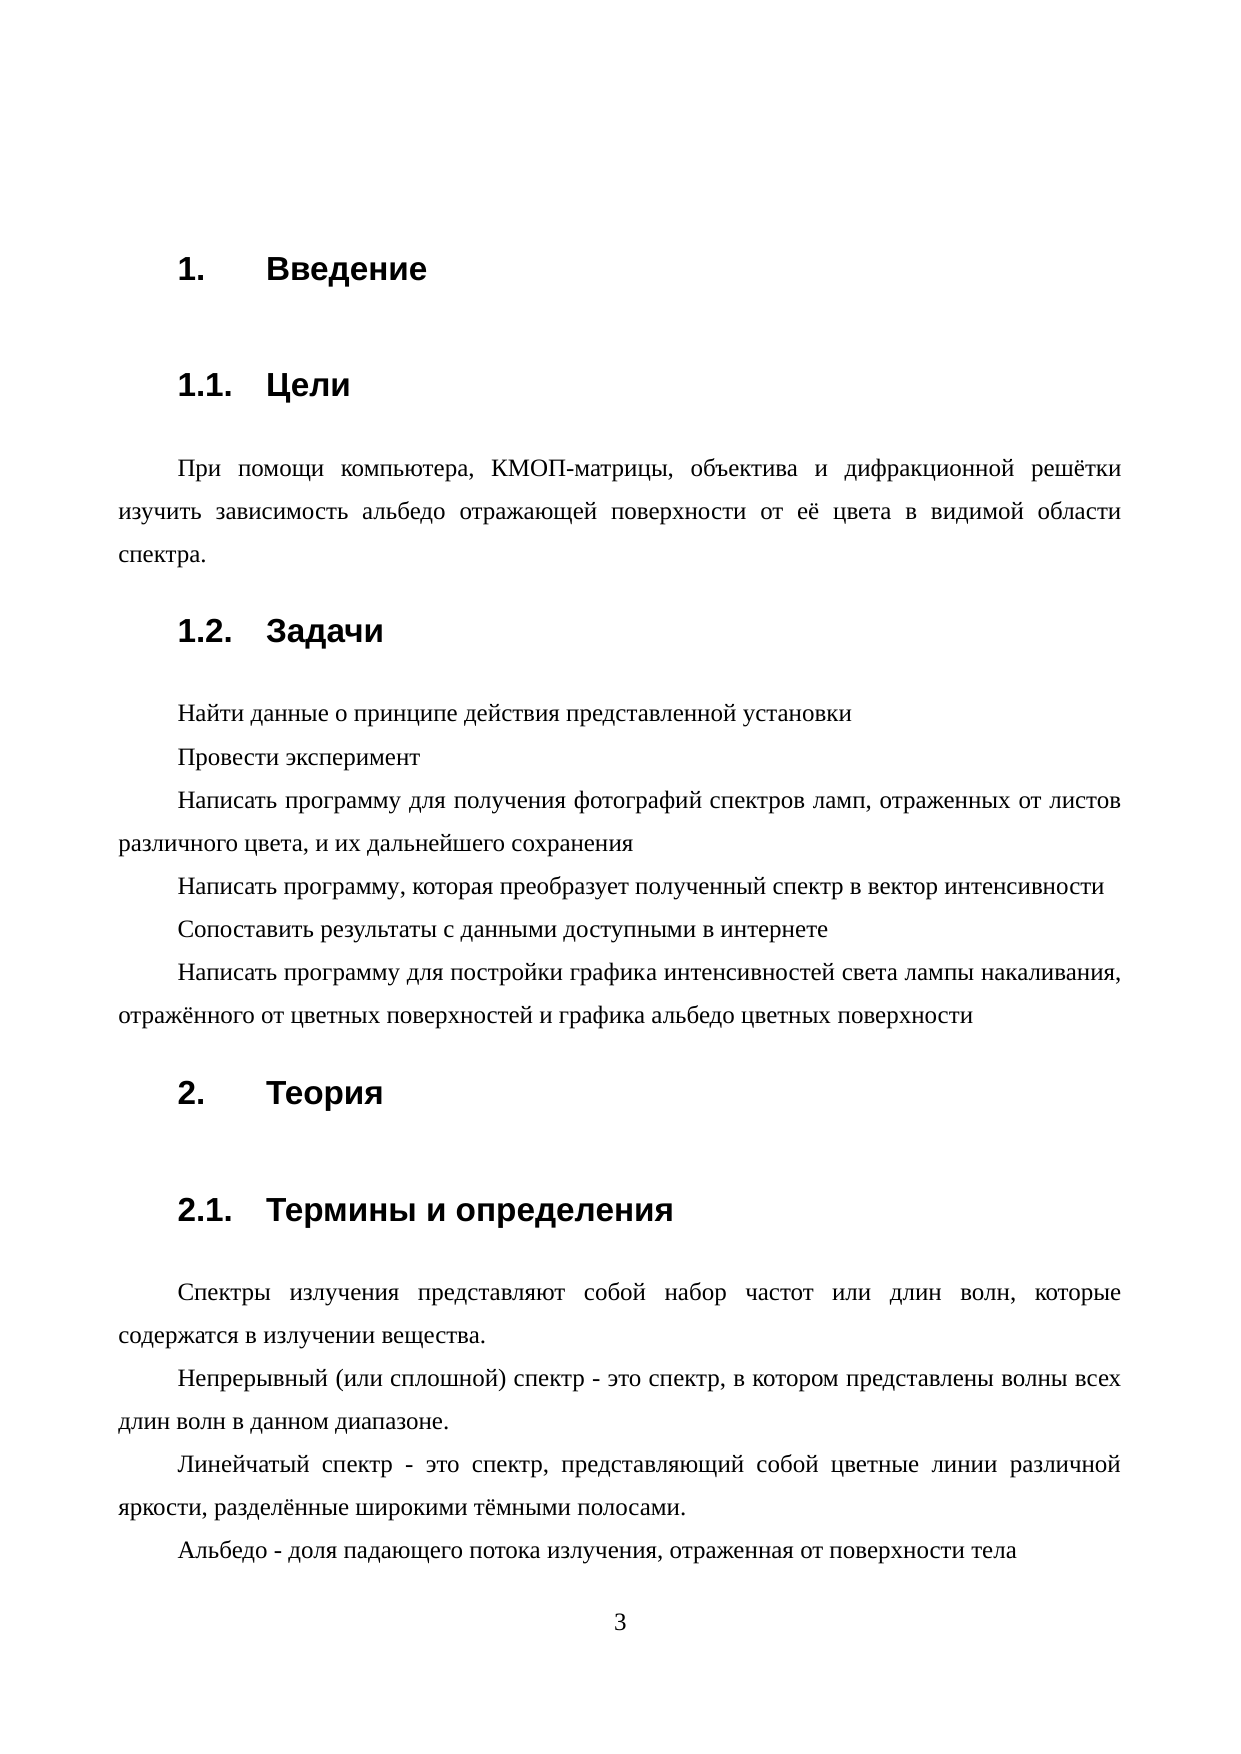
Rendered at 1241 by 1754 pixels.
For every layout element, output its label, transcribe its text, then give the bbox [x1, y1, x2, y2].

subtitle Цели [118, 366, 1122, 404]
subtitle Термины и определения [118, 1189, 1122, 1228]
text Провести эксперимент [118, 742, 1122, 770]
text Альбедо - доля падающего потока излучения, отраженная от поверхности тела [118, 1535, 1122, 1564]
text Непрерывный (или сплошной) спектр - это спектр, в котором представлены волны всех длин волн в данном диапазоне. [118, 1363, 1122, 1435]
text При помощи компьютера, КМОП-матрицы, объектива и дифракционной решётки изучить зависимость альбедо отражающей поверхности от её цвета в видимой области спектра. [118, 453, 1122, 568]
text Линейчатый спектр - это спектр, представляющий собой цветные линии различной яркости, разделённые широкими тёмными полосами. [118, 1449, 1122, 1521]
subtitle Задачи [118, 611, 1122, 650]
text Спектры излучения представляют собой набор частот или длин волн, которые содержатся в излучении вещества. [118, 1277, 1122, 1348]
text Найти данные о принципе действия представленной установки [118, 698, 1122, 727]
text Написать программу, которая преобразует полученный спектр в вектор интенсивности [118, 871, 1122, 900]
text Написать программу для постройки графика интенсивностей света лампы накаливания, отражённого от цветных поверхностей и графика альбедо цветных поверхности [118, 957, 1122, 1029]
subtitle Введение [118, 249, 1122, 287]
text Написать программу для получения фотографий спектров ламп, отраженных от листов различного цвета, и их дальнейшего сохранения [118, 785, 1122, 857]
text Сопоставить результаты с данными доступными в интернете [118, 914, 1122, 943]
subtitle Теория [118, 1073, 1122, 1111]
